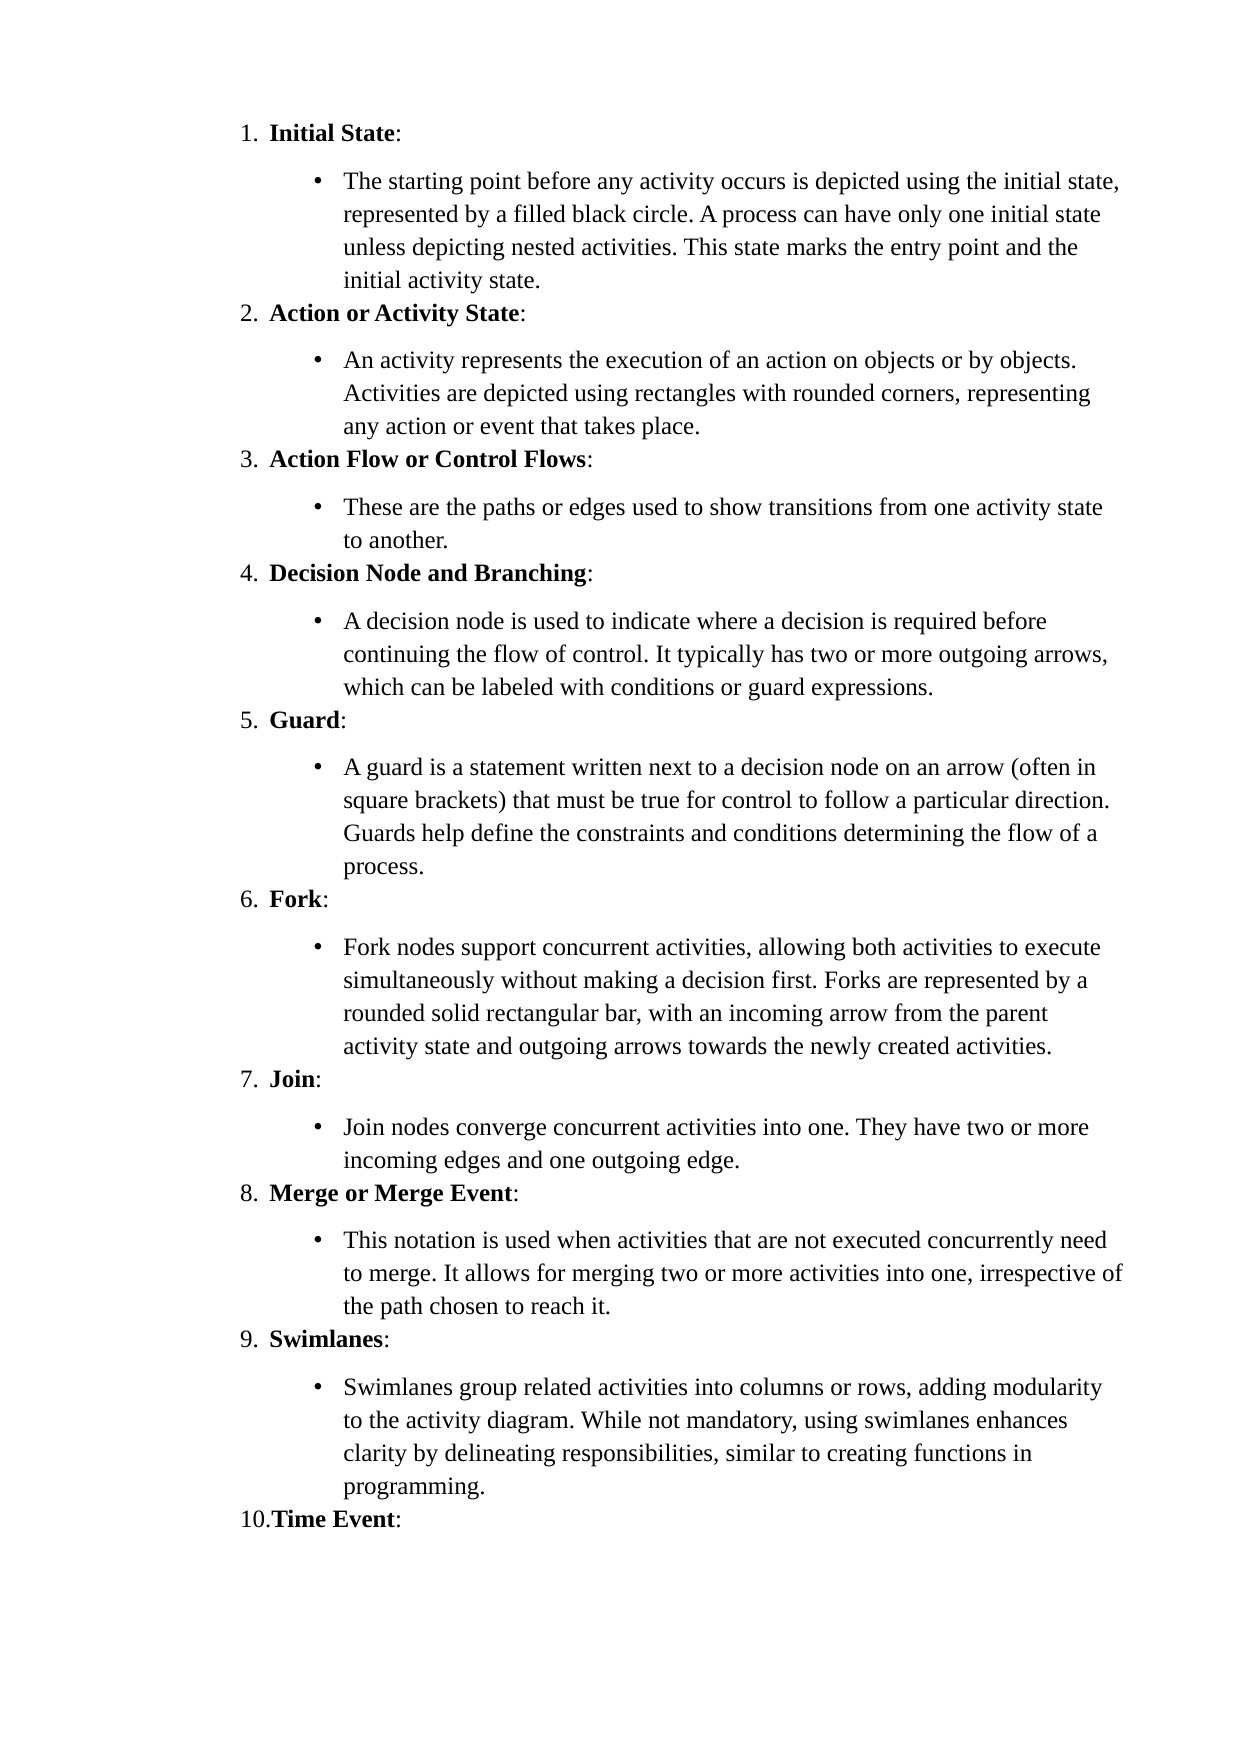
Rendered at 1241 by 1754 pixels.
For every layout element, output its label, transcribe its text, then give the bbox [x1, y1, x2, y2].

list Action or Activity State: [240, 298, 1123, 327]
list Decision Node and Branching: [240, 558, 1123, 587]
list These are the paths or edges used to show transitions from one activity state to another. [313, 492, 1123, 554]
list Time Event: [240, 1504, 1123, 1533]
list Swimlanes: [240, 1324, 1123, 1353]
list A guard is a statement written next to a decision node on an arrow (often in square brackets) that must be true for control to follow a particular direction. Guards help define the constraints and conditions determining the flow of a process. [313, 752, 1123, 880]
list An activity represents the execution of an action on objects or by objects. Activities are depicted using rectangles with rounded corners, representing any action or event that takes place. [313, 345, 1123, 440]
list Initial State: [240, 118, 1123, 147]
list Merge or Merge Event: [240, 1178, 1123, 1207]
list The starting point before any activity occurs is depicted using the initial state, represented by a filled black circle. A process can have only one initial state unless depicting nested activities. This state marks the entry point and the initial activity state. [313, 166, 1123, 293]
list A decision node is used to indicate where a decision is required before continuing the flow of control. It typically has two or more outgoing arrows, which can be labeled with conditions or guard expressions. [313, 606, 1123, 701]
list Guard: [240, 705, 1123, 733]
list Swimlanes group related activities into columns or rows, adding modularity to the activity diagram. While not mandatory, using swimlanes enhances clarity by delineating responsibilities, similar to creating functions in programming. [313, 1372, 1123, 1500]
list Fork: [240, 884, 1123, 913]
list Action Flow or Control Flows: [240, 444, 1123, 473]
list Join nodes converge concurrent activities into one. They have two or more incoming edges and one outgoing edge. [313, 1112, 1123, 1173]
list Fork nodes support concurrent activities, allowing both activities to execute simultaneously without making a decision first. Forks are represented by a rounded solid rectangular bar, with an incoming arrow from the parent activity state and outgoing arrows towards the newly created activities. [313, 932, 1123, 1060]
list This notation is used when activities that are not executed concurrently need to merge. It allows for merging two or more activities into one, irrespective of the path chosen to reach it. [313, 1225, 1123, 1320]
list Join: [240, 1064, 1123, 1093]
